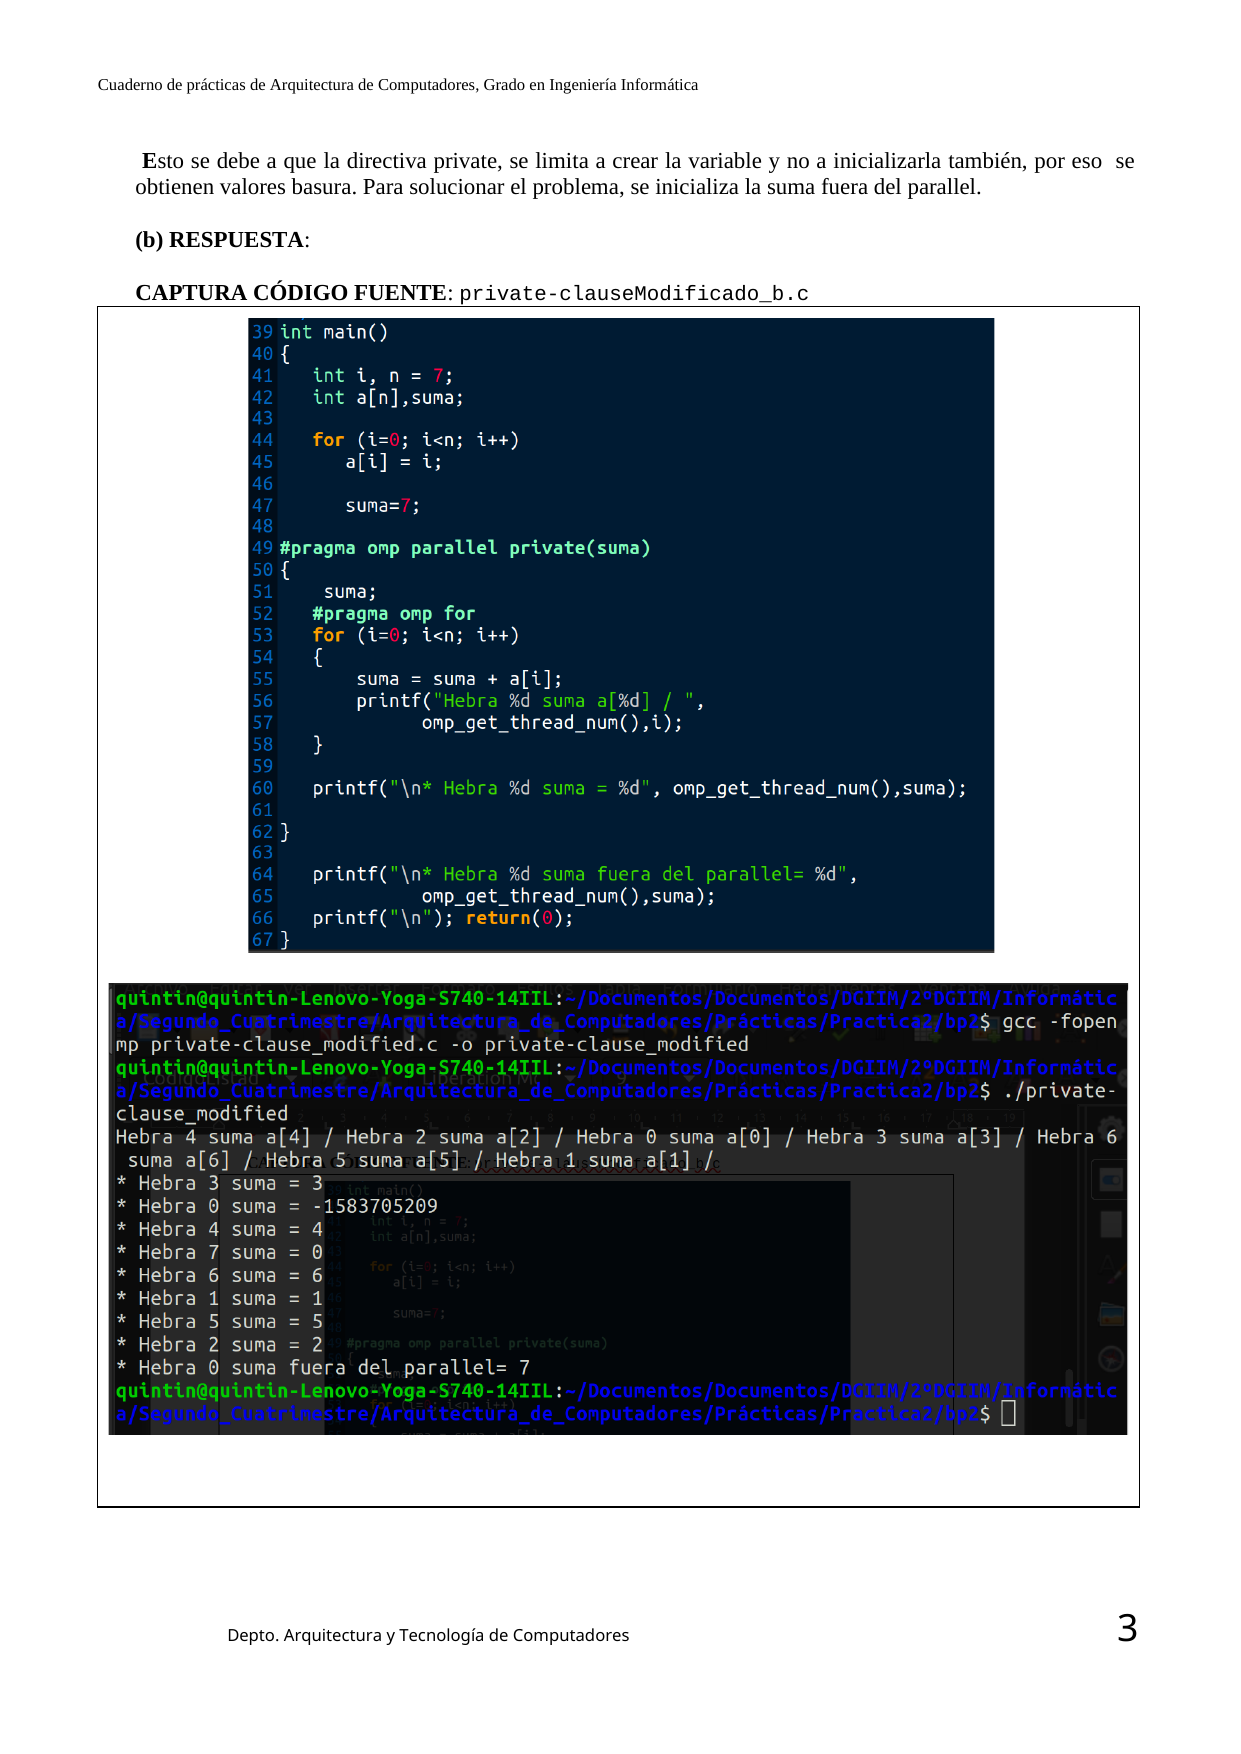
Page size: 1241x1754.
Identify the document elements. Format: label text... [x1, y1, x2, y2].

text Esto se debe a que la directiva private, se limita a crear la variable y no a inicializarla también, por eso se obtienen valores basura. Para solucionar el problema, se inicializa la suma fuera del parallel. [135, 147, 1138, 199]
text (b) RESPUESTA: [135, 226, 1138, 252]
text CAPTURA CÓDIGO FUENTE: private-clauseModificado_b.c [135, 279, 1138, 306]
picture [108, 983, 1129, 1435]
picture [248, 318, 995, 953]
table_header [98, 307, 1139, 1506]
